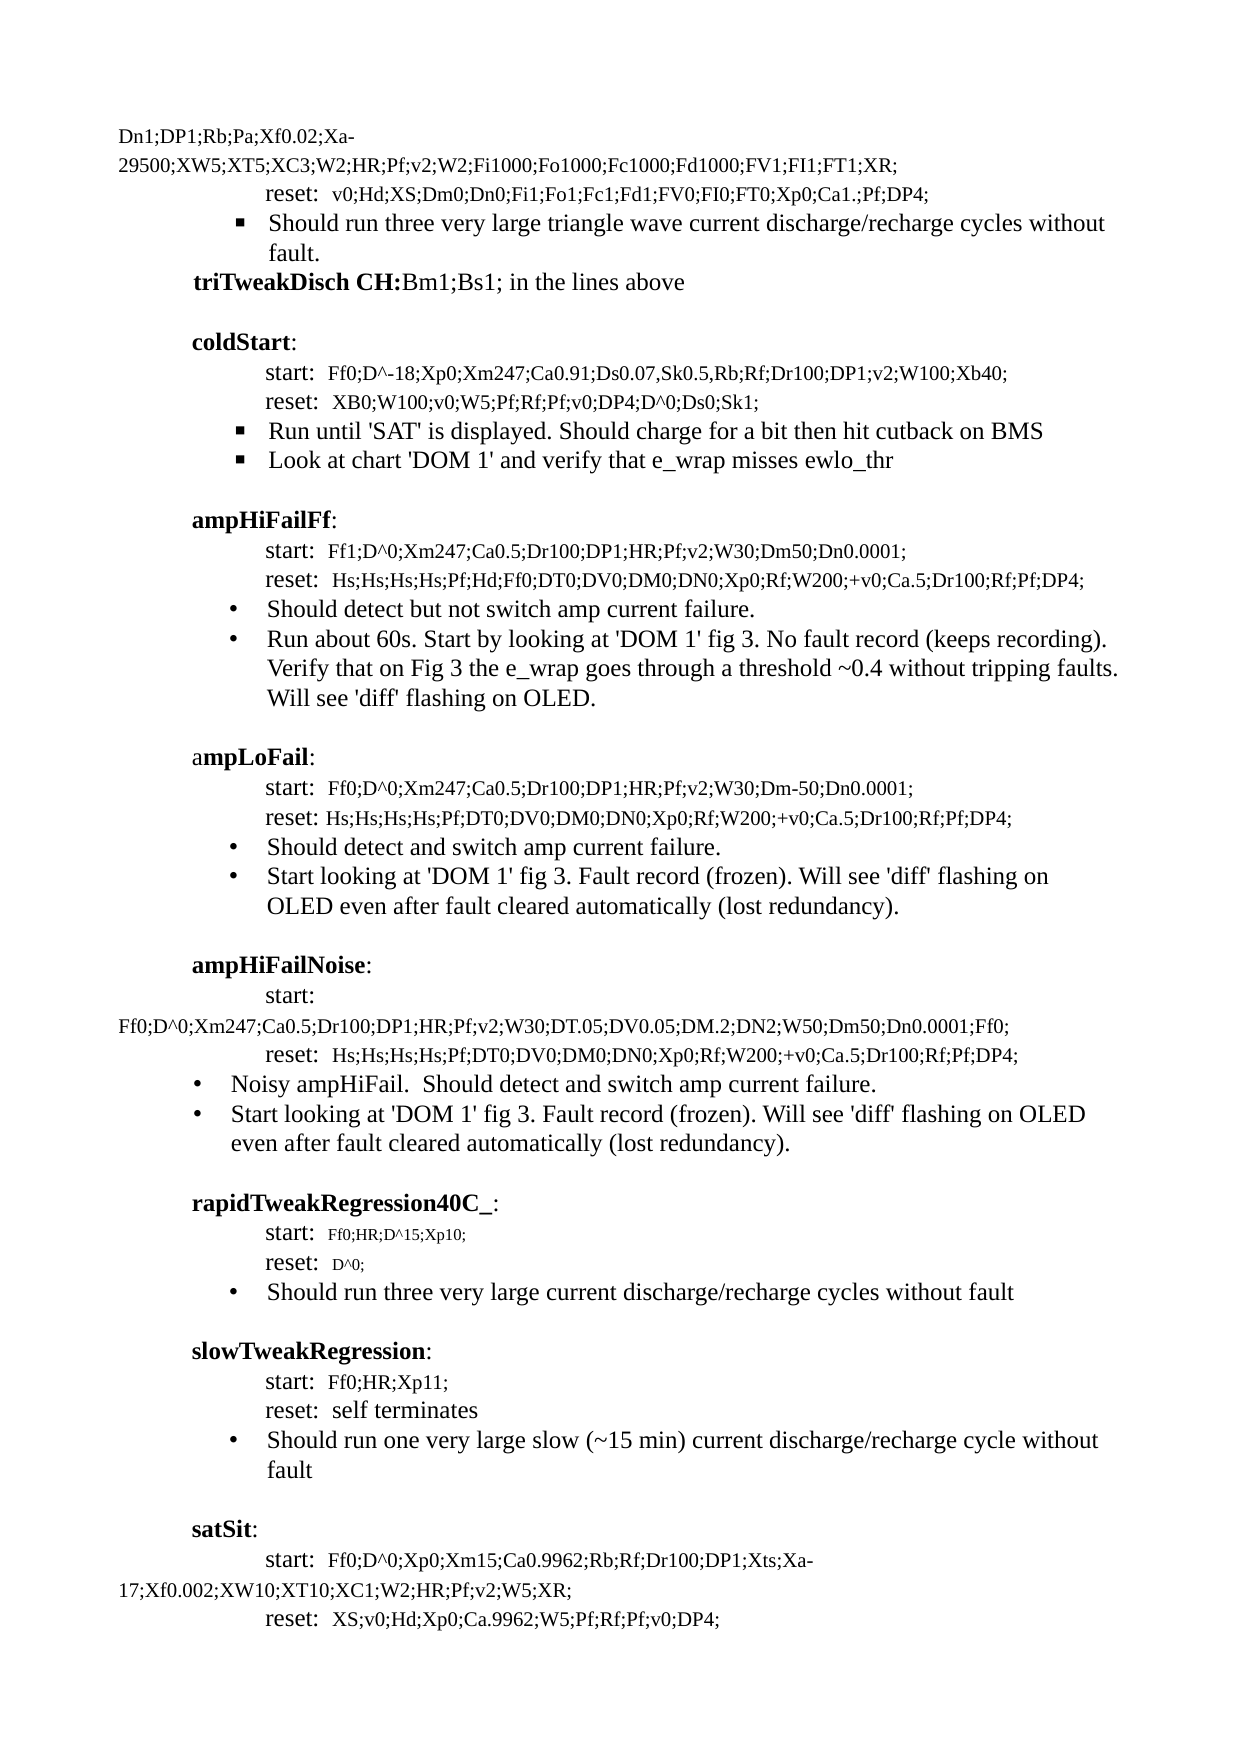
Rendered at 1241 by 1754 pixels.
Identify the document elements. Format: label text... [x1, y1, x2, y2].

text reset: XB0;W100;v0;W5;Pf;Rf;Pf;v0;DP4;D^0;Ds0;Sk1; [118, 385, 1122, 415]
text coldStart: [118, 326, 1122, 356]
text start: Ff0;D^0;Xm247;Ca0.5;Dr100;DP1;HR;Pf;v2;W30;DT.05;DV0.05;DM.2;DN2;W50;Dm50;Dn0.0001;Ff0; [118, 979, 1122, 1038]
list Start looking at 'DOM 1' fig 3. Fault record (frozen). Will see 'diff' flashing on OLED even after fault cleared automatically (lost redundancy). [193, 1098, 1122, 1157]
text ampLoFail: [118, 742, 1122, 771]
text reset: D^0; [118, 1246, 1122, 1276]
text satSit: [118, 1513, 1122, 1543]
list Should run three very large triangle wave current discharge/recharge cycles without fault. [231, 207, 1122, 267]
text slowTweakRegression: [118, 1335, 1122, 1365]
text reset: XS;v0;Hd;Xp0;Ca.9962;W5;Pf;Rf;Pf;v0;DP4; [118, 1602, 1122, 1632]
list Noisy ampHiFail. Should detect and switch amp current failure. [193, 1068, 1122, 1098]
text start: Ff0;HR;Xp11; [118, 1365, 1122, 1395]
text start: Ff0;D^0;Xm247;Ca0.5;Dr100;DP1;HR;Pf;v2;W30;Dm-50;Dn0.0001; [118, 771, 1122, 801]
text reset: Hs;Hs;Hs;Hs;Pf;Hd;Ff0;DT0;DV0;DM0;DN0;Xp0;Rf;W200;+v0;Ca.5;Dr100;Rf;Pf;DP4; [118, 563, 1122, 593]
text start: Ff1;D^0;Xm247;Ca0.5;Dr100;DP1;HR;Pf;v2;W30;Dm50;Dn0.0001; [118, 534, 1122, 563]
list Should run one very large slow (~15 min) current discharge/recharge cycle without fault [229, 1424, 1122, 1484]
list Start looking at 'DOM 1' fig 3. Fault record (frozen). Will see 'diff' flashing on OLED even after fault cleared automatically (lost redundancy). [229, 860, 1122, 920]
text start: Ff0;D^-18;Xp0;Xm247;Ca0.91;Ds0.07,Sk0.5,Rb;Rf;Dr100;DP1;v2;W100;Xb40; [118, 356, 1122, 385]
text reset: Hs;Hs;Hs;Hs;Pf;DT0;DV0;DM0;DN0;Xp0;Rf;W200;+v0;Ca.5;Dr100;Rf;Pf;DP4; [118, 801, 1122, 831]
text ampHiFailNoise: [118, 949, 1122, 979]
text Dn1;DP1;Rb;Pa;Xf0.02;Xa-29500;XW5;XT5;XC3;W2;HR;Pf;v2;W2;Fi1000;Fo1000;Fc1000;Fd1000;FV1;FI1;FT1;XR; [118, 118, 1122, 177]
text rapidTweakRegression40C_: [118, 1187, 1122, 1217]
text ampHiFailFf: [118, 504, 1122, 534]
text start: Ff0;HR;D^15;Xp10; [118, 1217, 1122, 1246]
text start: Ff0;D^0;Xp0;Xm15;Ca0.9962;Rb;Rf;Dr100;DP1;Xts;Xa-17;Xf0.002;XW10;XT10;XC1;W2;HR;Pf;v2;W5;XR; [118, 1543, 1122, 1602]
text reset: v0;Hd;XS;Dm0;Dn0;Fi1;Fo1;Fc1;Fd1;FV0;FI0;FT0;Xp0;Ca1.;Pf;DP4; [118, 177, 1122, 207]
text reset: self terminates [118, 1395, 1122, 1424]
list Should detect but not switch amp current failure. [229, 593, 1122, 623]
list Run about 60s. Start by looking at 'DOM 1' fig 3. No fault record (keeps recording). Verify that on Fig 3 the e_wrap goes through a threshold ~0.4 without tripping faults. Will see 'diff' flashing on OLED. [229, 623, 1122, 712]
list Should run three very large current discharge/recharge cycles without fault [229, 1276, 1122, 1306]
text reset: Hs;Hs;Hs;Hs;Pf;DT0;DV0;DM0;DN0;Xp0;Rf;W200;+v0;Ca.5;Dr100;Rf;Pf;DP4; [118, 1038, 1122, 1068]
list Look at chart 'DOM 1' and verify that e_wrap misses ewlo_thr [231, 445, 1122, 474]
list Should detect and switch amp current failure. [229, 831, 1122, 860]
list Run until 'SAT' is displayed. Should charge for a bit then hit cutback on BMS [231, 415, 1122, 445]
list triTweakDisch CH:Bm1;Bs1; in the lines above [156, 267, 1122, 296]
